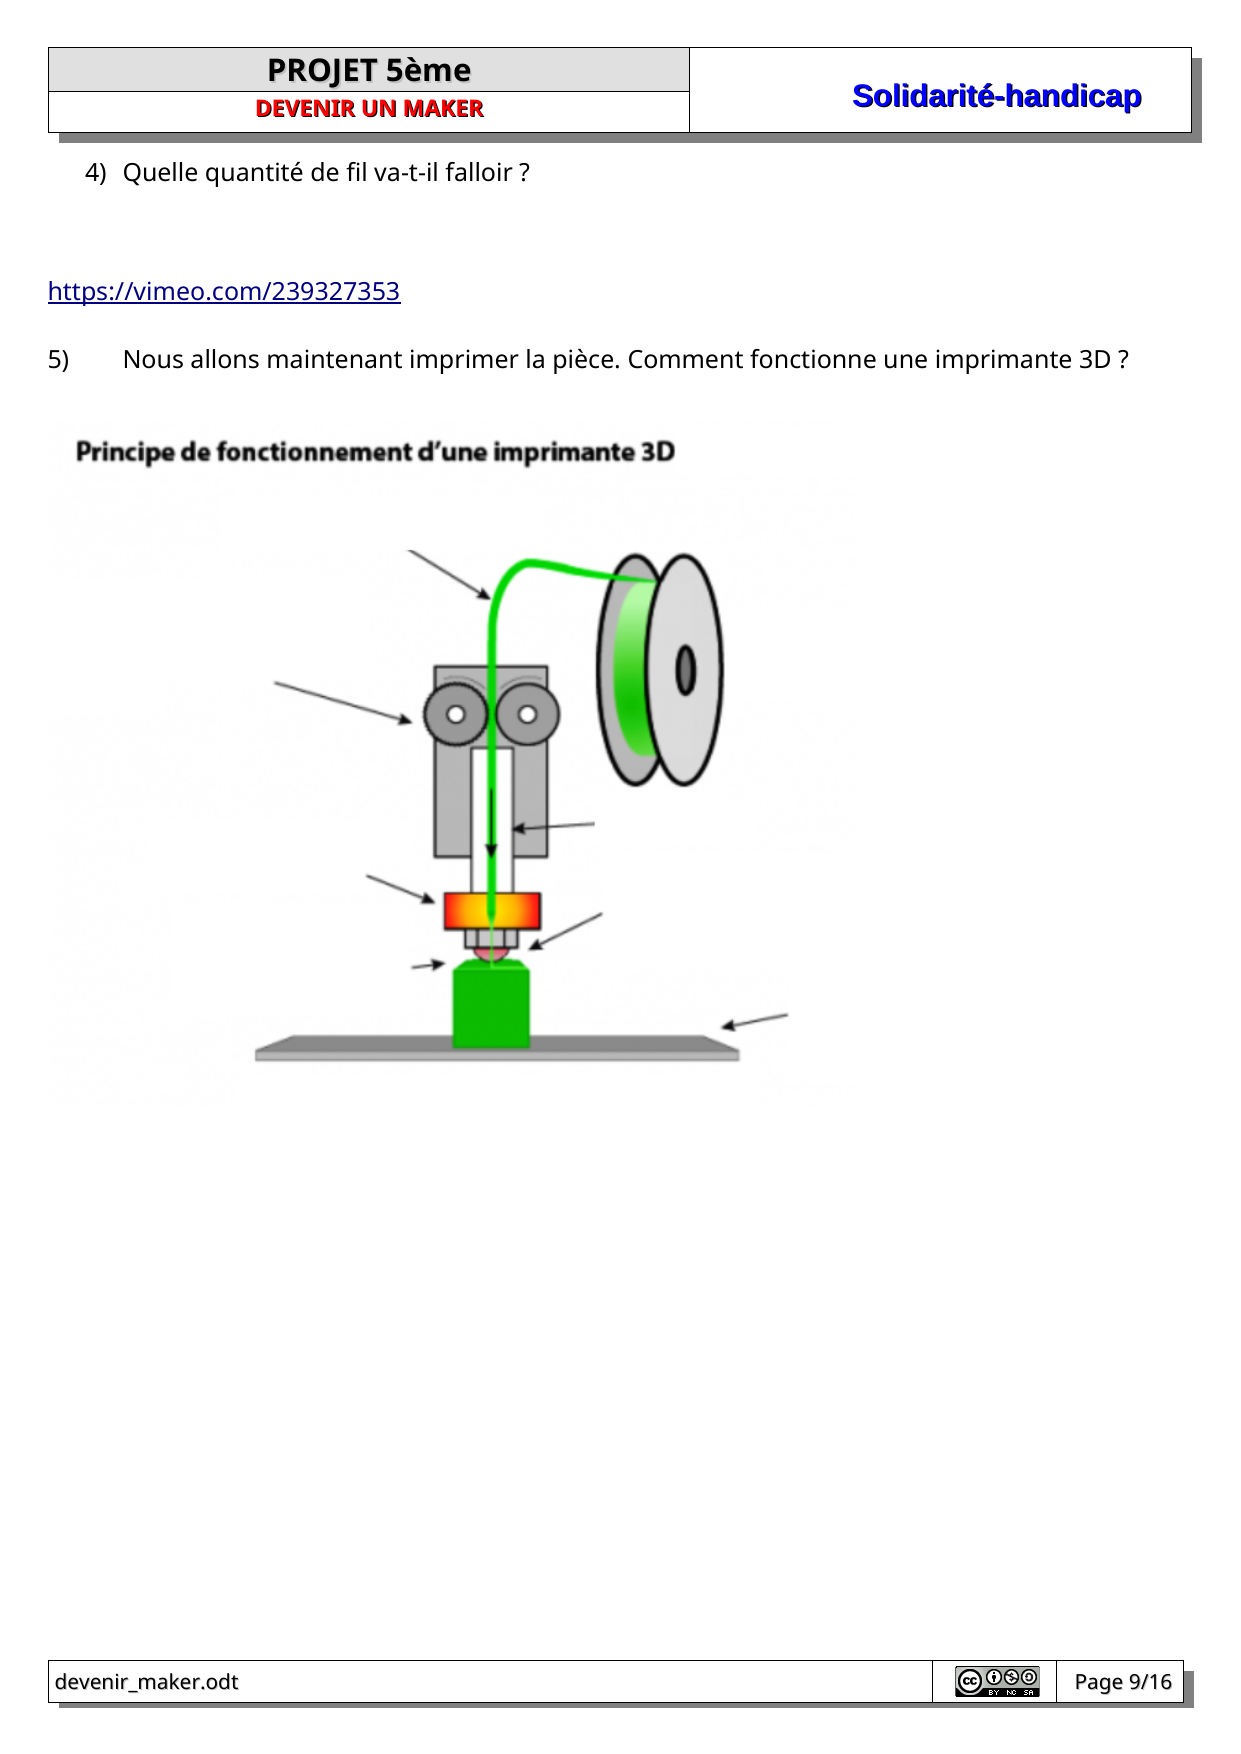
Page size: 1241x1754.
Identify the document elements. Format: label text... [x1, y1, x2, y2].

picture [955, 1666, 1040, 1697]
list Quelle quantité de fil va-t-il falloir ? [85, 154, 1193, 188]
picture [48, 418, 855, 1106]
list Nous allons maintenant imprimer la pièce. Comment fonctionne une imprimante 3D ? [47, 342, 1193, 376]
text https://vimeo.com/239327353 [47, 273, 1193, 307]
